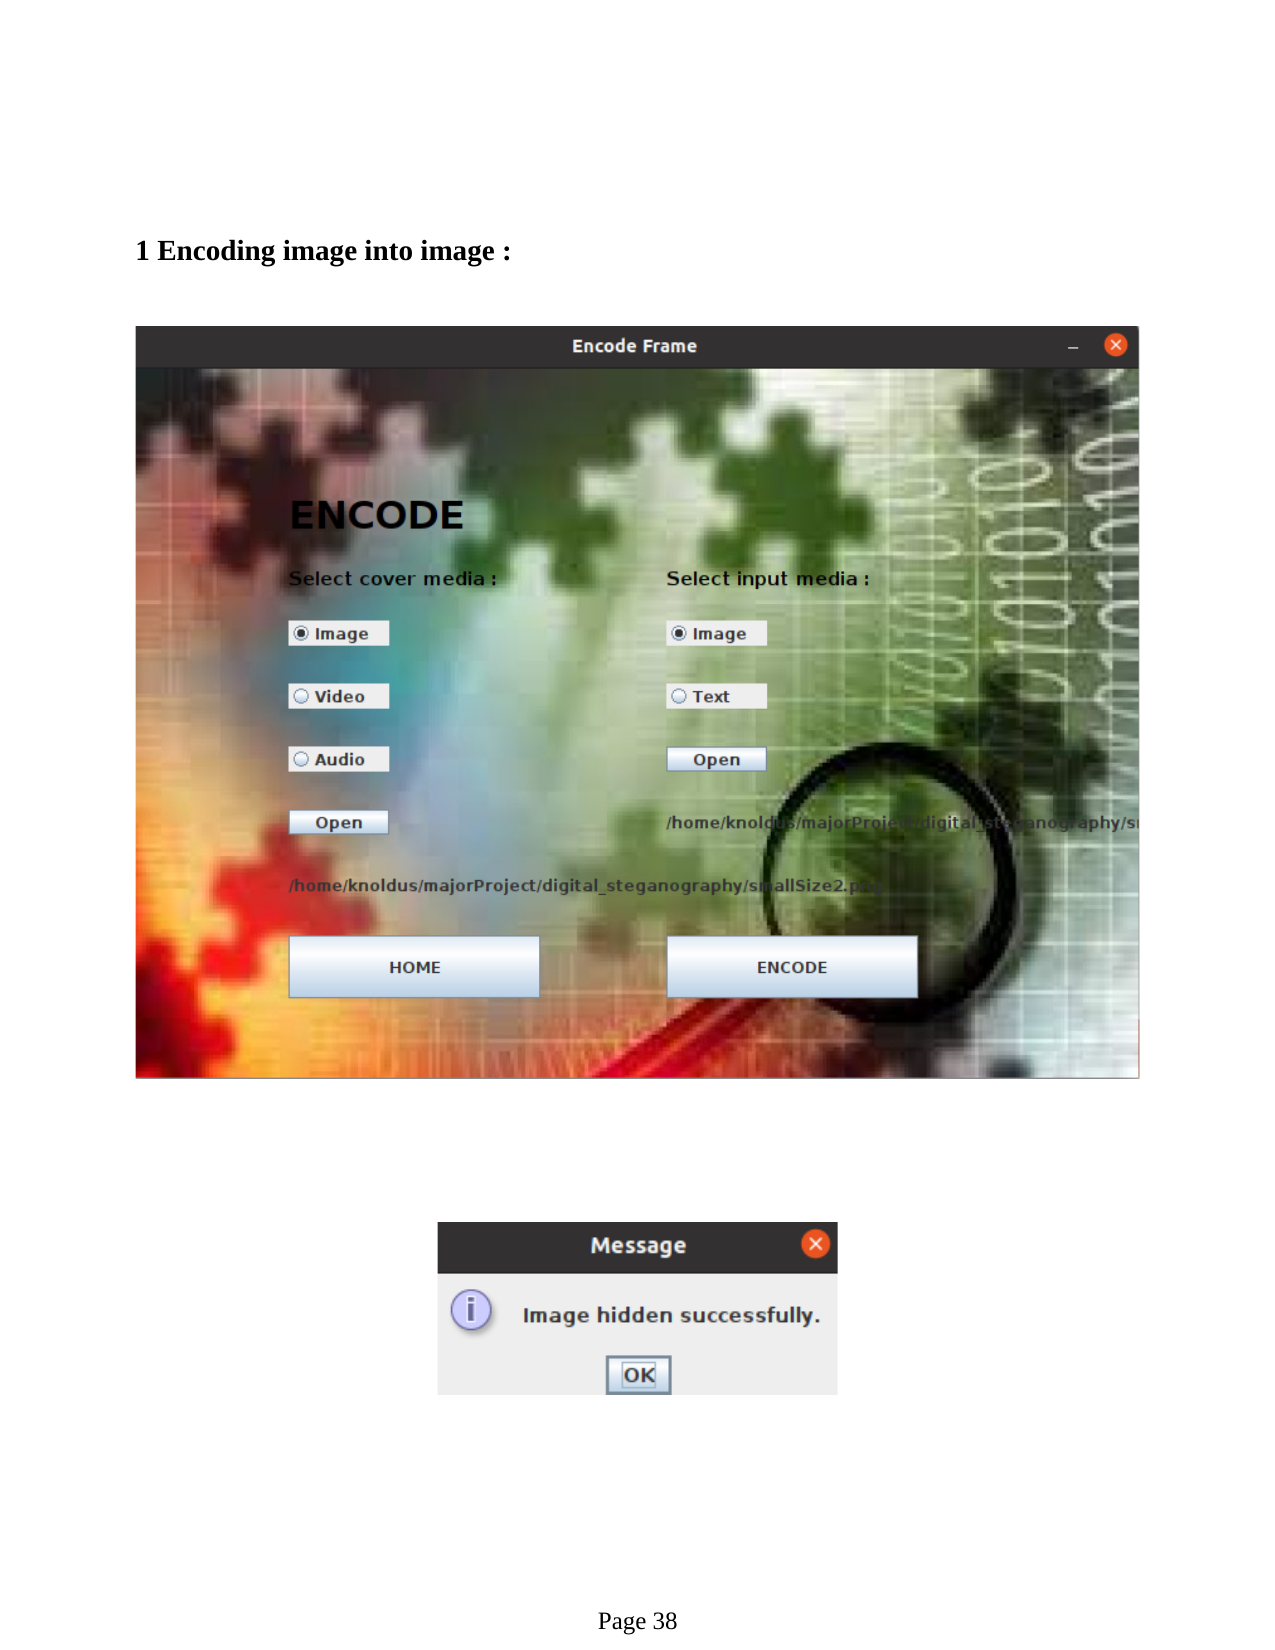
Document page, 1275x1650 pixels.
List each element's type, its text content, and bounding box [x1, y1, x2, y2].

picture [135, 326, 1140, 1079]
picture [437, 1222, 838, 1395]
list Encoding image into image : [135, 233, 1140, 267]
